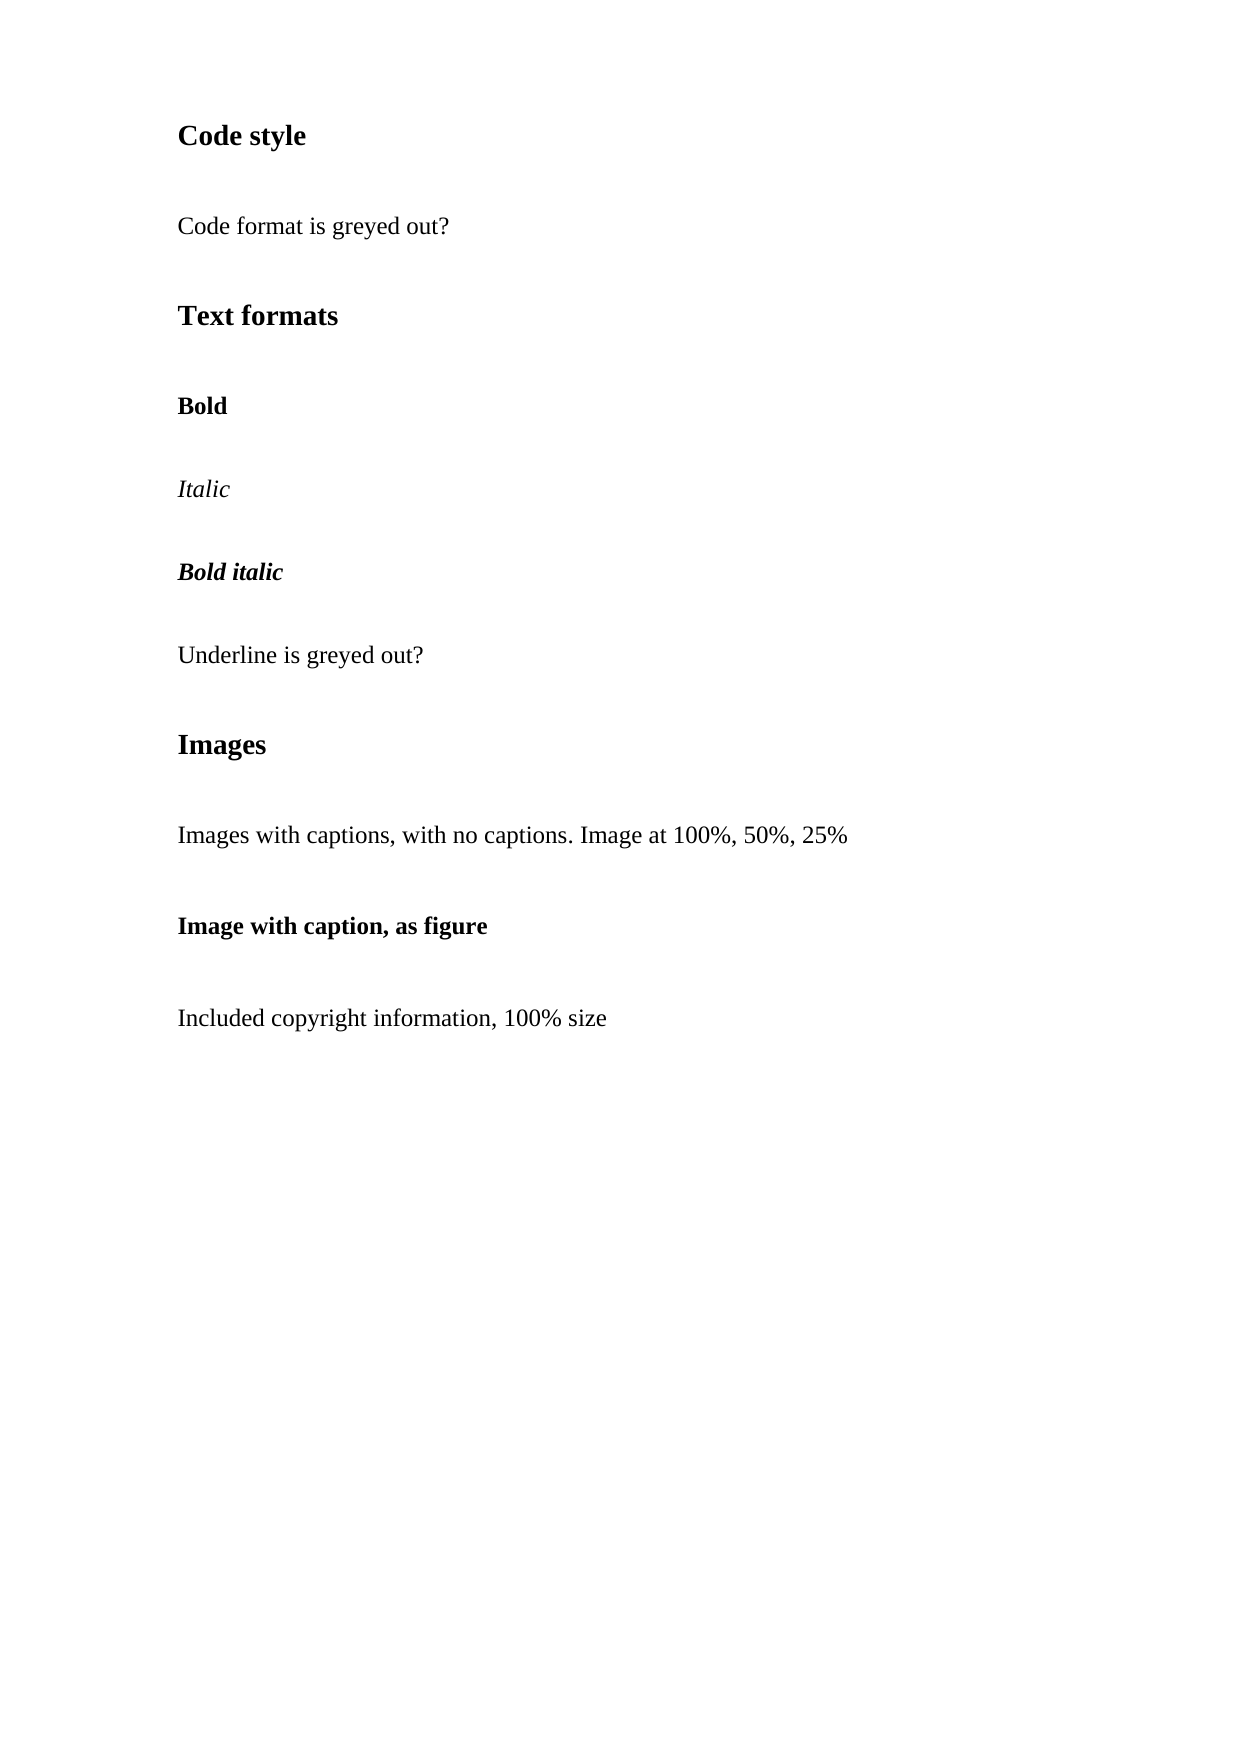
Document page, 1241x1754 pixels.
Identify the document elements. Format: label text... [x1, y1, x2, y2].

text Bold italic [177, 557, 1152, 586]
text Code format is greyed out? [177, 211, 1152, 240]
text Text formats [177, 298, 1152, 332]
text Images with captions, with no captions. Image at 100%, 50%, 25% [177, 820, 1152, 849]
text Italic [177, 474, 1152, 503]
text Images [177, 727, 1152, 761]
text Underline is greyed out? [177, 640, 1152, 669]
text Image with caption, as figure [177, 911, 1152, 940]
text Bold [177, 391, 1152, 420]
text Code style [177, 118, 1152, 152]
text Included copyright information, 100% size [177, 1003, 1152, 1031]
